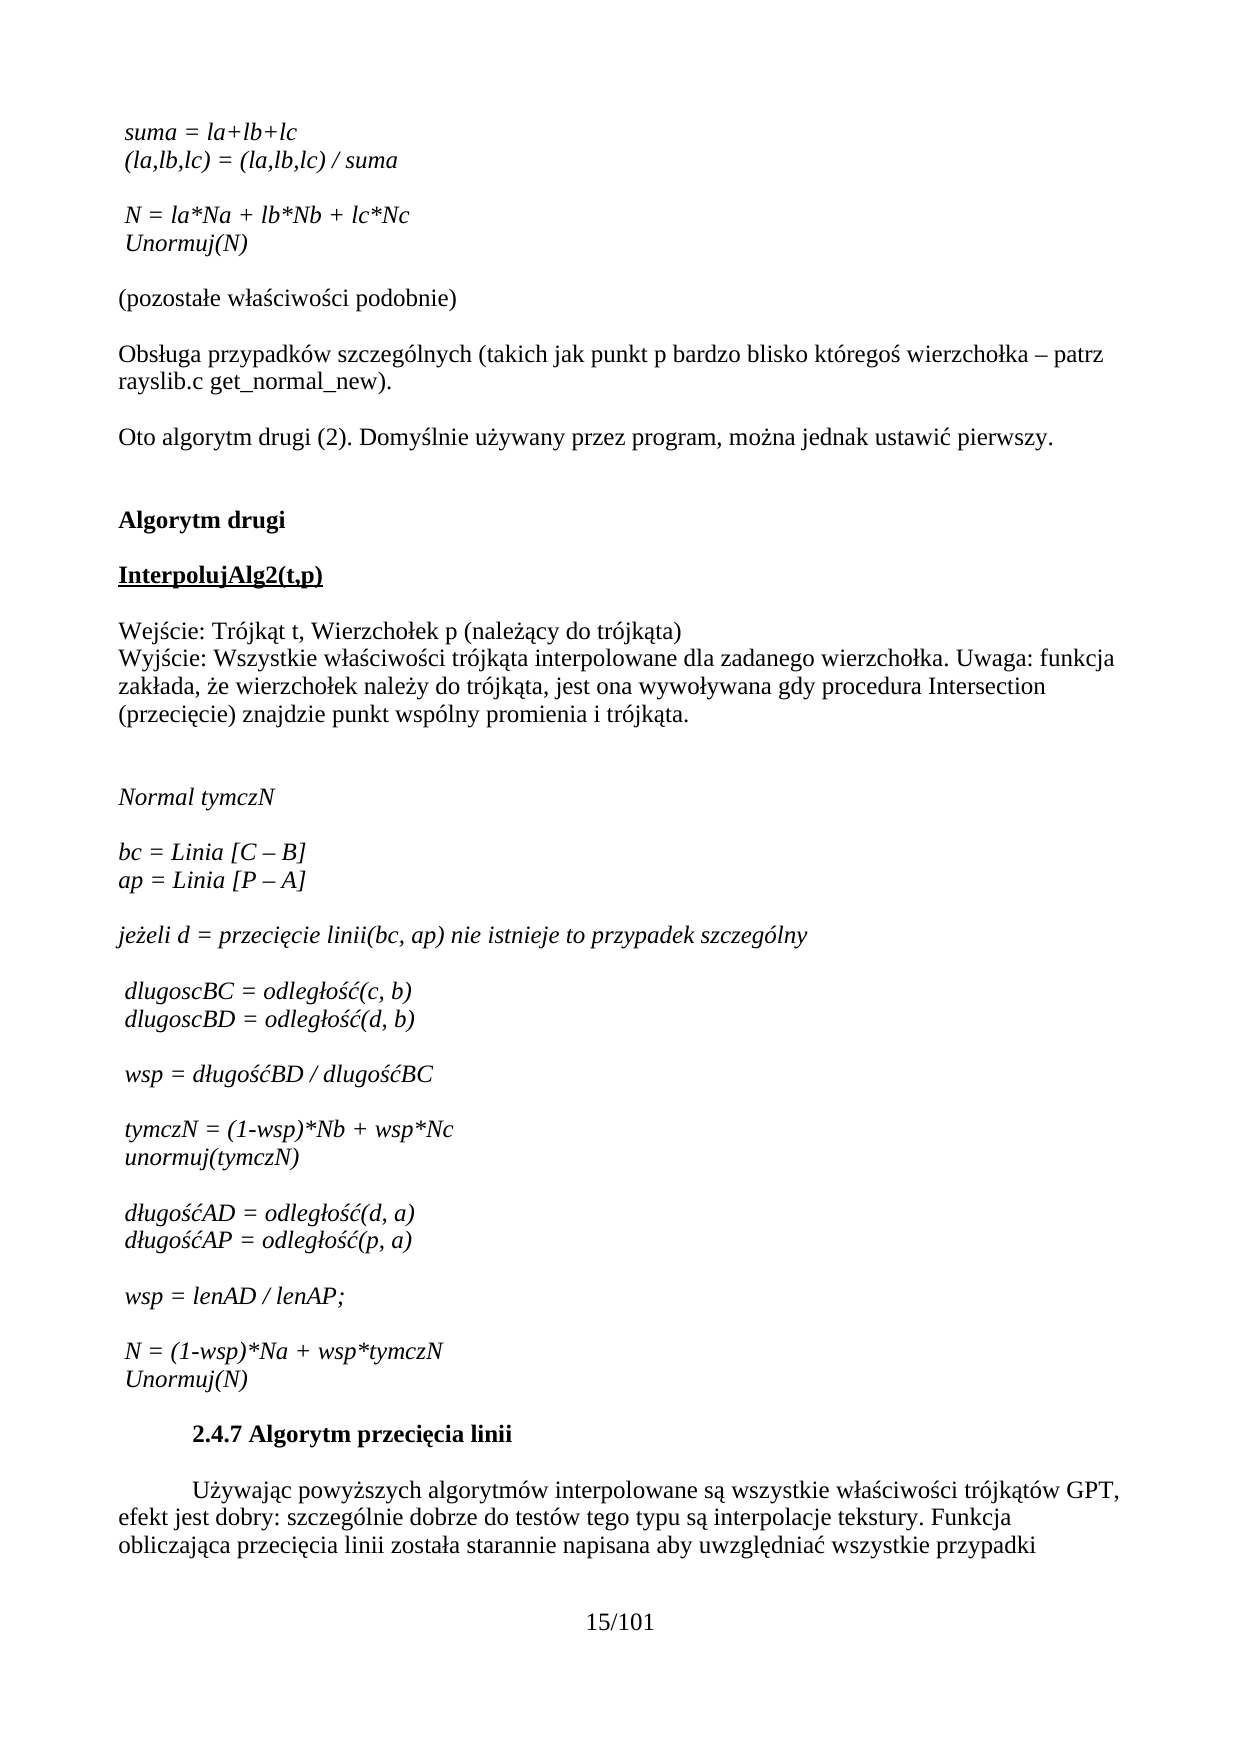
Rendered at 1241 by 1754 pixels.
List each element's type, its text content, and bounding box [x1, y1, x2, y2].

text Wejście: Trójkąt t, Wierzchołek p (należący do trójkąta) [118, 617, 1122, 644]
text (pozostałe właściwości podobnie) [118, 284, 1122, 312]
text suma = la+lb+lc [118, 118, 1122, 146]
text długośćAP = odległość(p, a) [118, 1226, 1122, 1254]
text unormuj(tymczN) [118, 1143, 1122, 1171]
text dlugoscBC = odległość(c, b) [118, 977, 1122, 1005]
text bc = Linia [C – B] [118, 838, 1122, 866]
text jeżeli d = przecięcie linii(bc, ap) nie istnieje to przypadek szczególny [118, 922, 1122, 949]
text długośćAD = odległość(d, a) [118, 1199, 1122, 1226]
text wsp = lenAD / lenAP; [118, 1282, 1122, 1309]
text N = la*Na + lb*Nb + lc*Nc [118, 201, 1122, 229]
text tymczN = (1-wsp)*Nb + wsp*Nc [118, 1116, 1122, 1143]
text dlugoscBD = odległość(d, b) [118, 1005, 1122, 1032]
text (la,lb,lc) = (la,lb,lc) / suma [118, 146, 1122, 173]
text ap = Linia [P – A] [118, 866, 1122, 894]
text Unormuj(N) [118, 229, 1122, 257]
text N = (1-wsp)*Na + wsp*tymczN [118, 1337, 1122, 1365]
text Algorytm drugi [118, 506, 1122, 534]
text Używając powyższych algorytmów interpolowane są wszystkie właściwości trójkątów GPT, efekt jest dobry: szczególnie dobrze do testów tego typu są interpolacje tekstury. Funkcja obliczająca przecięcia linii została starannie napisana aby uwzględniać wszystkie przypadki [118, 1476, 1122, 1559]
text Unormuj(N) [118, 1365, 1122, 1393]
text Normal tymczN [118, 783, 1122, 811]
text Wyjście: Wszystkie właściwości trójkąta interpolowane dla zadanego wierzchołka. Uwaga: funkcja zakłada, że wierzchołek należy do trójkąta, jest ona wywoływana gdy procedura Intersection (przecięcie) znajdzie punkt wspólny promienia i trójkąta. [118, 644, 1122, 728]
text Obsługa przypadków szczególnych (takich jak punkt p bardzo blisko któregoś wierzchołka – patrz rayslib.c get_normal_new). [118, 340, 1122, 395]
text InterpolujAlg2(t,p) [118, 561, 1122, 589]
text Oto algorytm drugi (2). Domyślnie używany przez program, można jednak ustawić pierwszy. [118, 423, 1122, 451]
text wsp = długośćBD / dlugośćBC [118, 1060, 1122, 1088]
text 2.4.7 Algorytm przecięcia linii [118, 1420, 1122, 1448]
